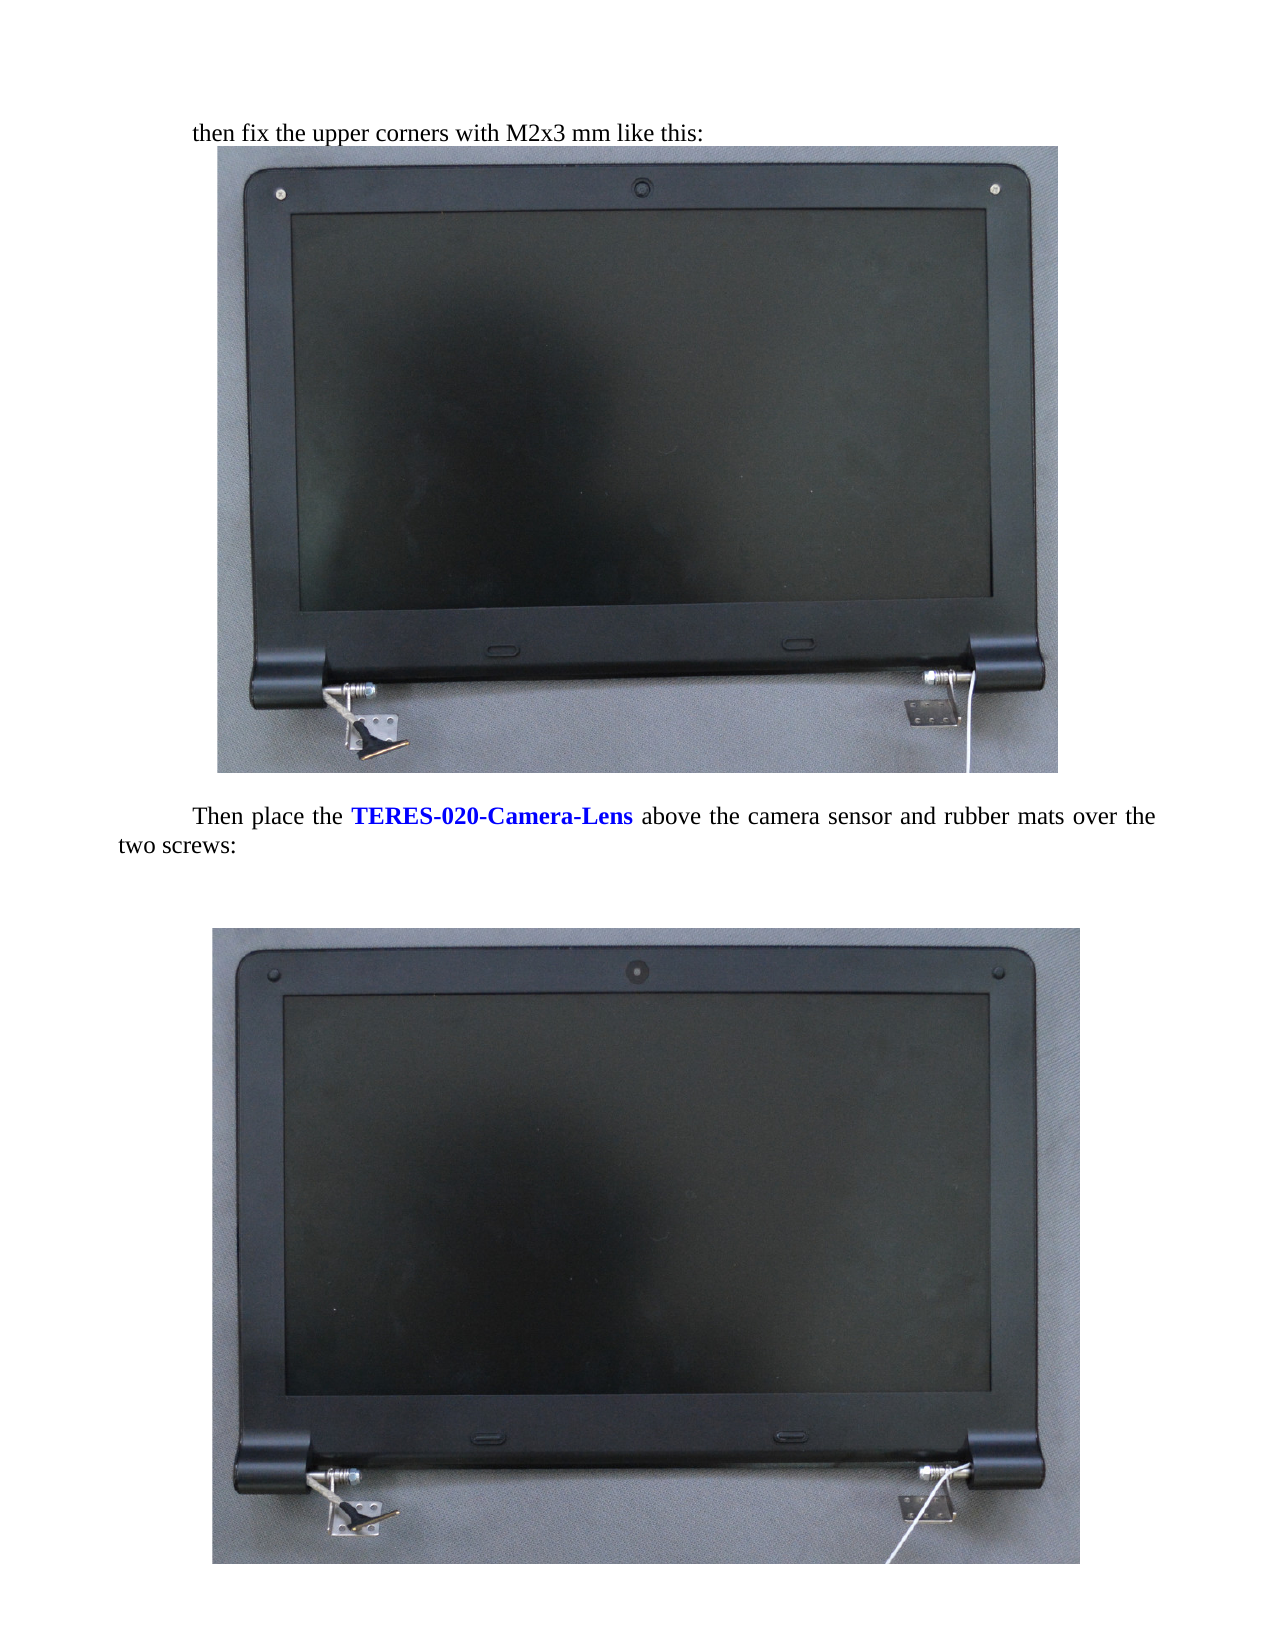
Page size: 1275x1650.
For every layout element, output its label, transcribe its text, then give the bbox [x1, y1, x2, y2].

picture [217, 146, 1058, 773]
picture [212, 928, 1080, 1564]
text then fix the upper corners with M2x3 mm like this: [118, 118, 1157, 147]
text Then place the TERES-020-Camera-Lens above the camera sensor and rubber mats over the two screws: [118, 801, 1157, 859]
